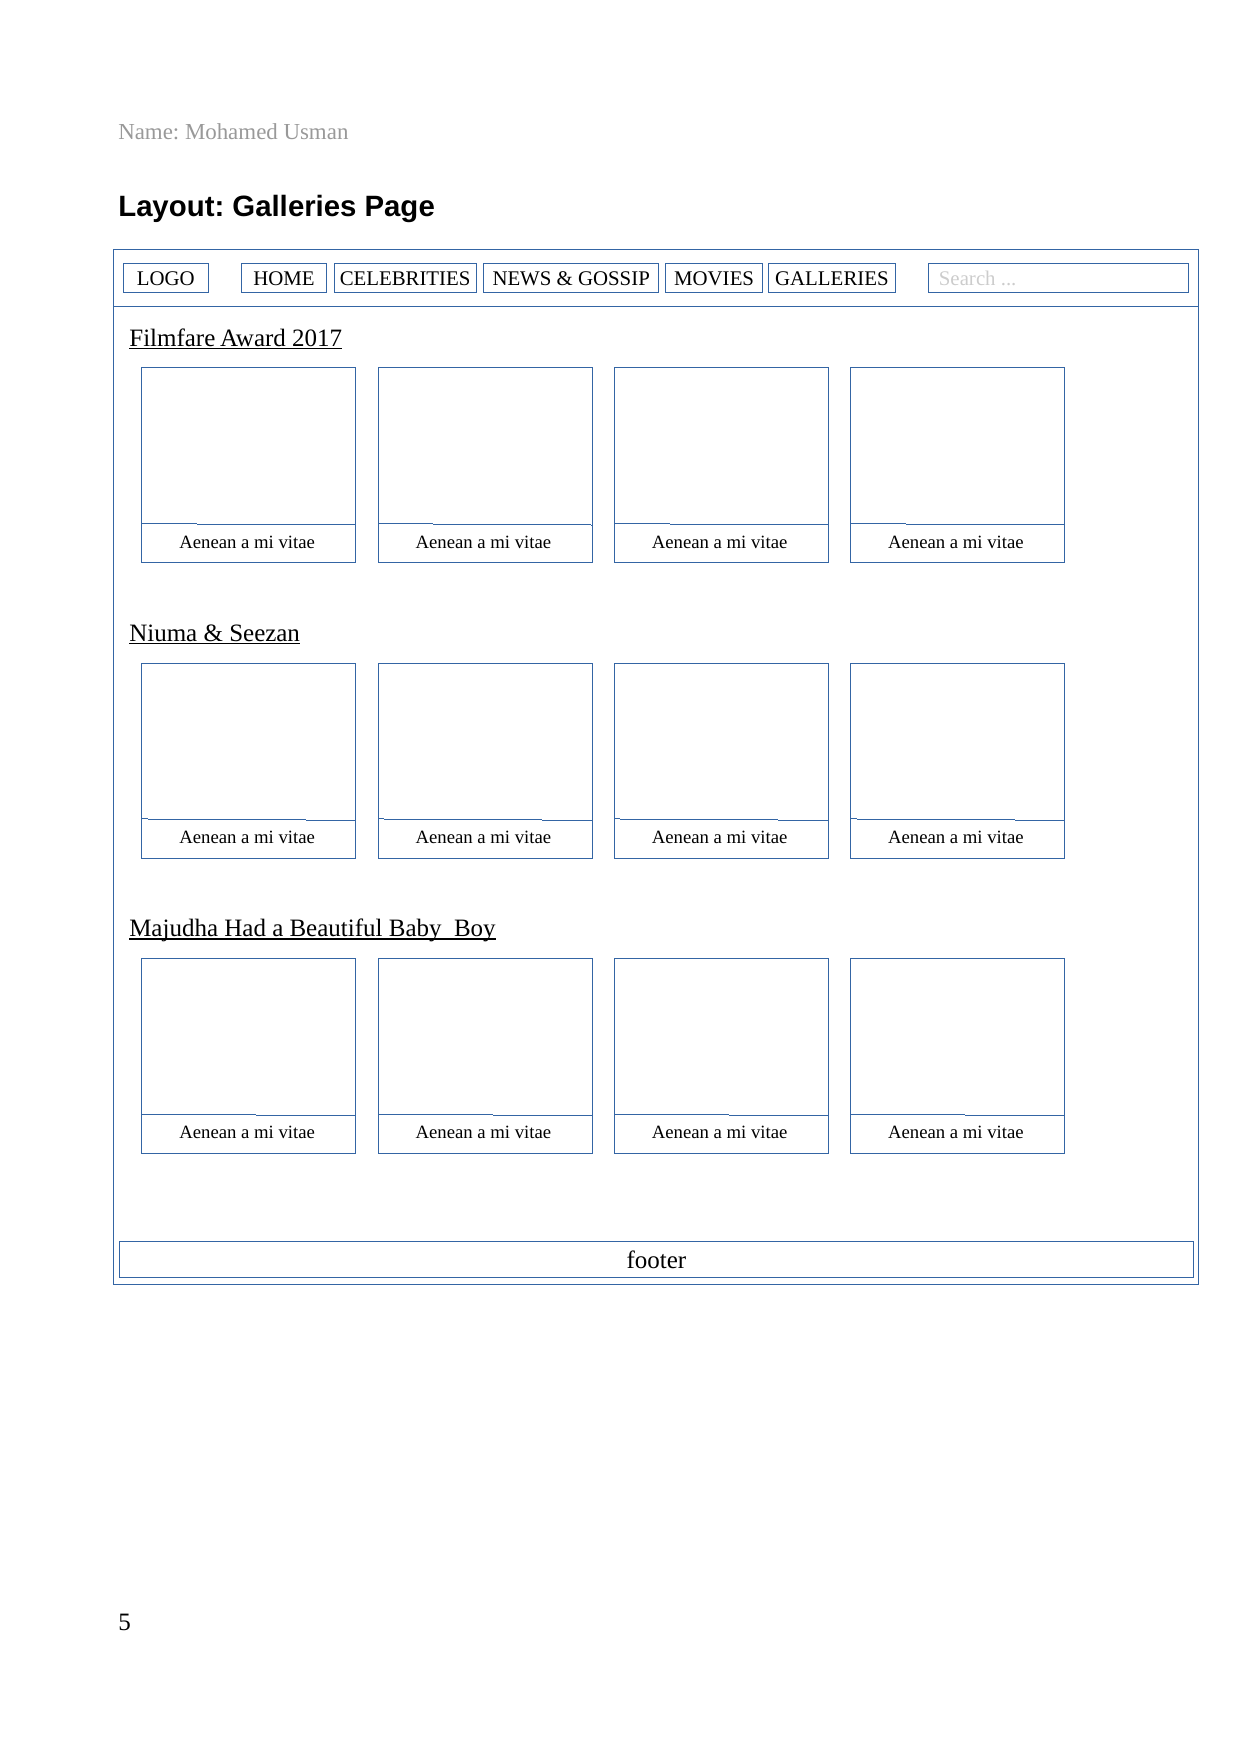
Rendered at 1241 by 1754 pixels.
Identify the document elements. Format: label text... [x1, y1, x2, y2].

subtitle Layout: Galleries Page [118, 188, 1122, 222]
